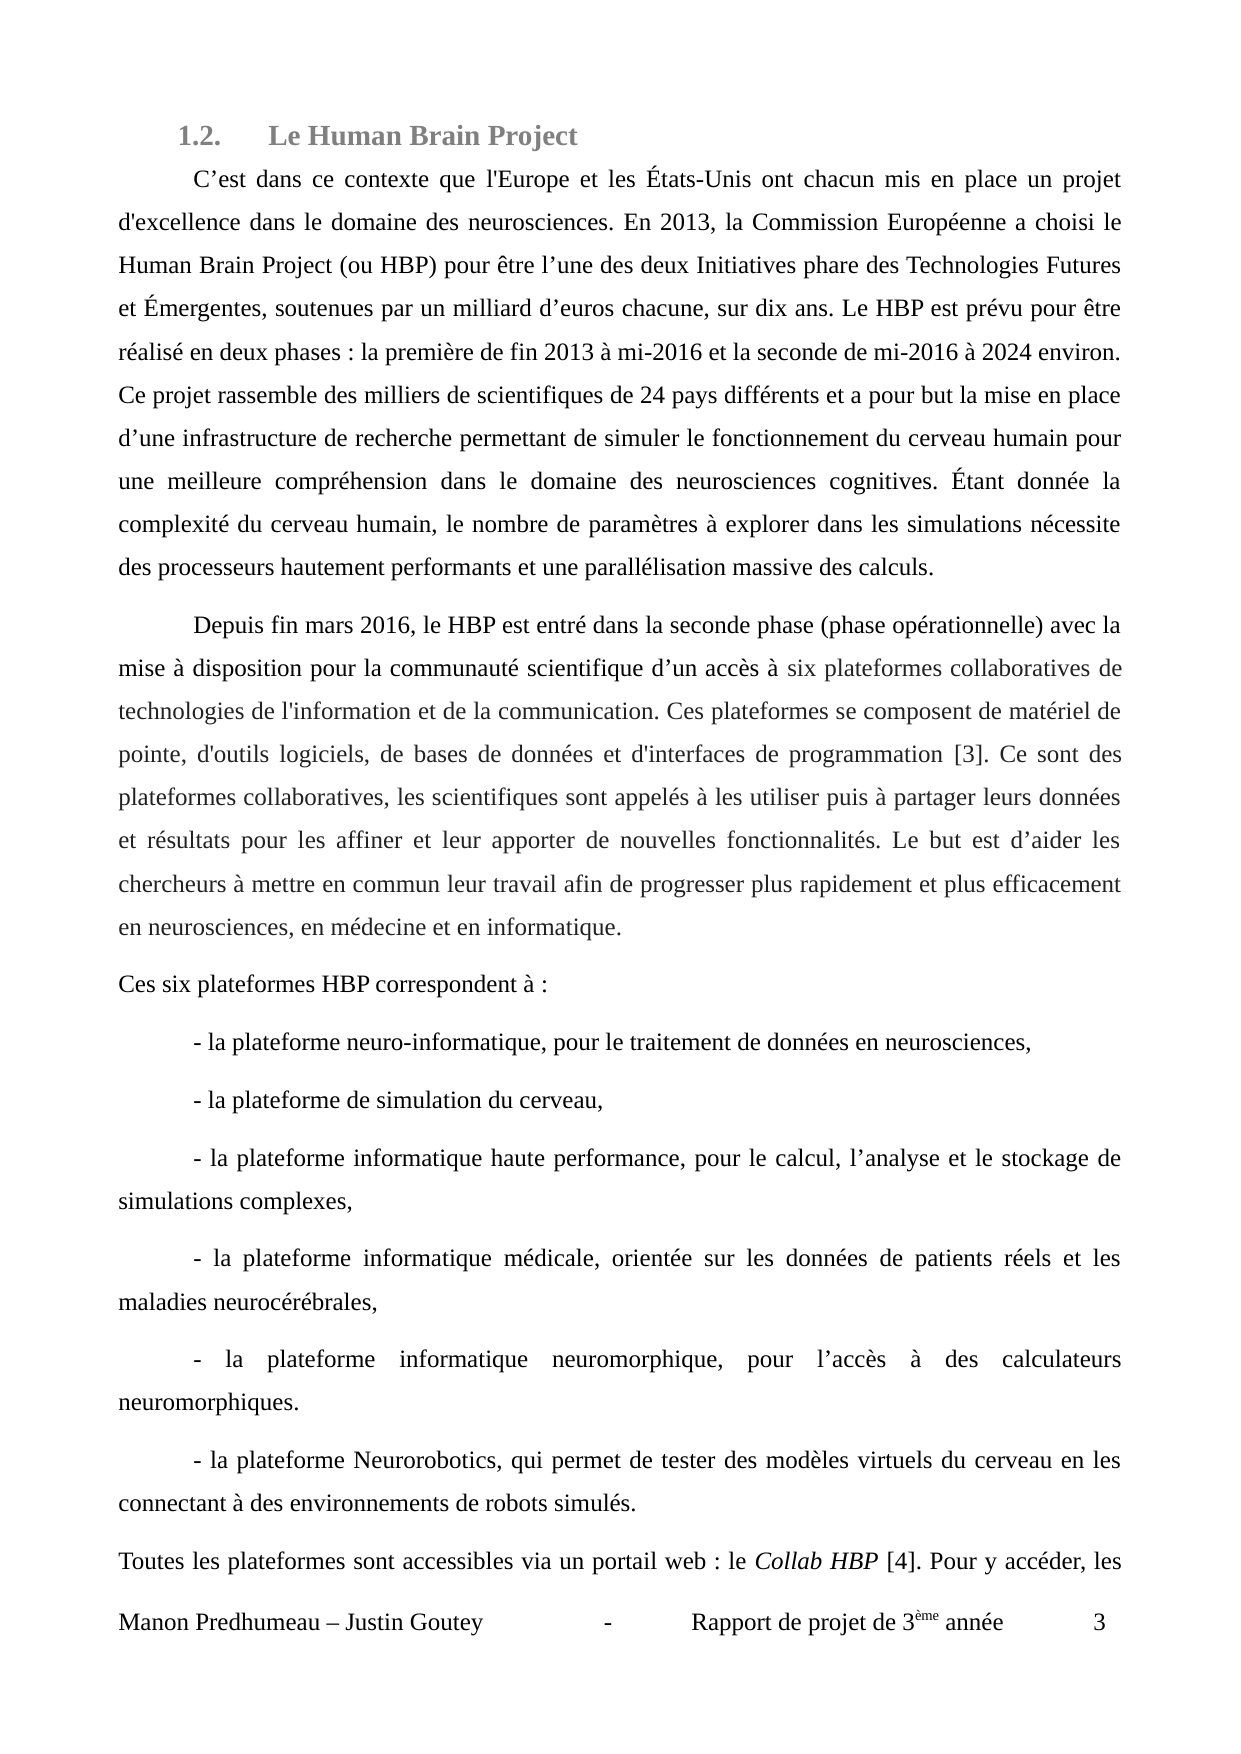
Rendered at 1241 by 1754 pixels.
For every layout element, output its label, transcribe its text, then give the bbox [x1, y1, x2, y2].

text Depuis fin mars 2016, le HBP est entré dans la seconde phase (phase opérationnelle) avec la mise à disposition pour la communauté scientifique d’un accès à six plateformes collaboratives de technologies de l'information et de la communication. Ces plateformes se composent de matériel de pointe, d'outils logiciels, de bases de données et d'interfaces de programmation [3]. Ce sont des plateformes collaboratives, les scientifiques sont appelés à les utiliser puis à partager leurs données et résultats pour les affiner et leur apporter de nouvelles fonctionnalités. Le but est d’aider les chercheurs à mettre en commun leur travail afin de progresser plus rapidement et plus efficacement en neurosciences, en médecine et en informatique. [118, 610, 1122, 941]
text - la plateforme Neurorobotics, qui permet de tester des modèles virtuels du cerveau en les connectant à des environnements de robots simulés. [118, 1445, 1122, 1517]
text - la plateforme neuro-informatique, pour le traitement de données en neurosciences, [118, 1027, 1122, 1056]
text - la plateforme de simulation du cerveau, [118, 1085, 1122, 1114]
text - la plateforme informatique haute performance, pour le calcul, l’analyse et le stockage de simulations complexes, [118, 1143, 1122, 1214]
text C’est dans ce contexte que l'Europe et les États-Unis ont chacun mis en place un projet d'excellence dans le domaine des neurosciences. En 2013, la Commission Européenne a choisi le Human Brain Project (ou HBP) pour être l’une des deux Initiatives phare des Technologies Futures et Émergentes, soutenues par un milliard d’euros chacune, sur dix ans. Le HBP est prévu pour être réalisé en deux phases : la première de fin 2013 à mi-2016 et la seconde de mi-2016 à 2024 environ. Ce projet rassemble des milliers de scientifiques de 24 pays différents et a pour but la mise en place d’une infrastructure de recherche permettant de simuler le fonctionnement du cerveau humain pour une meilleure compréhension dans le domaine des neurosciences cognitives. Étant donnée la complexité du cerveau humain, le nombre de paramètres à explorer dans les simulations nécessite des processeurs hautement performants et une parallélisation massive des calculs. [118, 164, 1122, 581]
subtitle Le Human Brain Project [177, 118, 1122, 152]
text Toutes les plateformes sont accessibles via un portail web : le Collab HBP [4]. Pour y accéder, les [118, 1546, 1122, 1575]
text - la plateforme informatique neuromorphique, pour l’accès à des calculateurs neuromorphiques. [118, 1344, 1122, 1416]
text Ces six plateformes HBP correspondent à : [118, 969, 1122, 998]
text - la plateforme informatique médicale, orientée sur les données de patients réels et les maladies neurocérébrales, [118, 1243, 1122, 1315]
